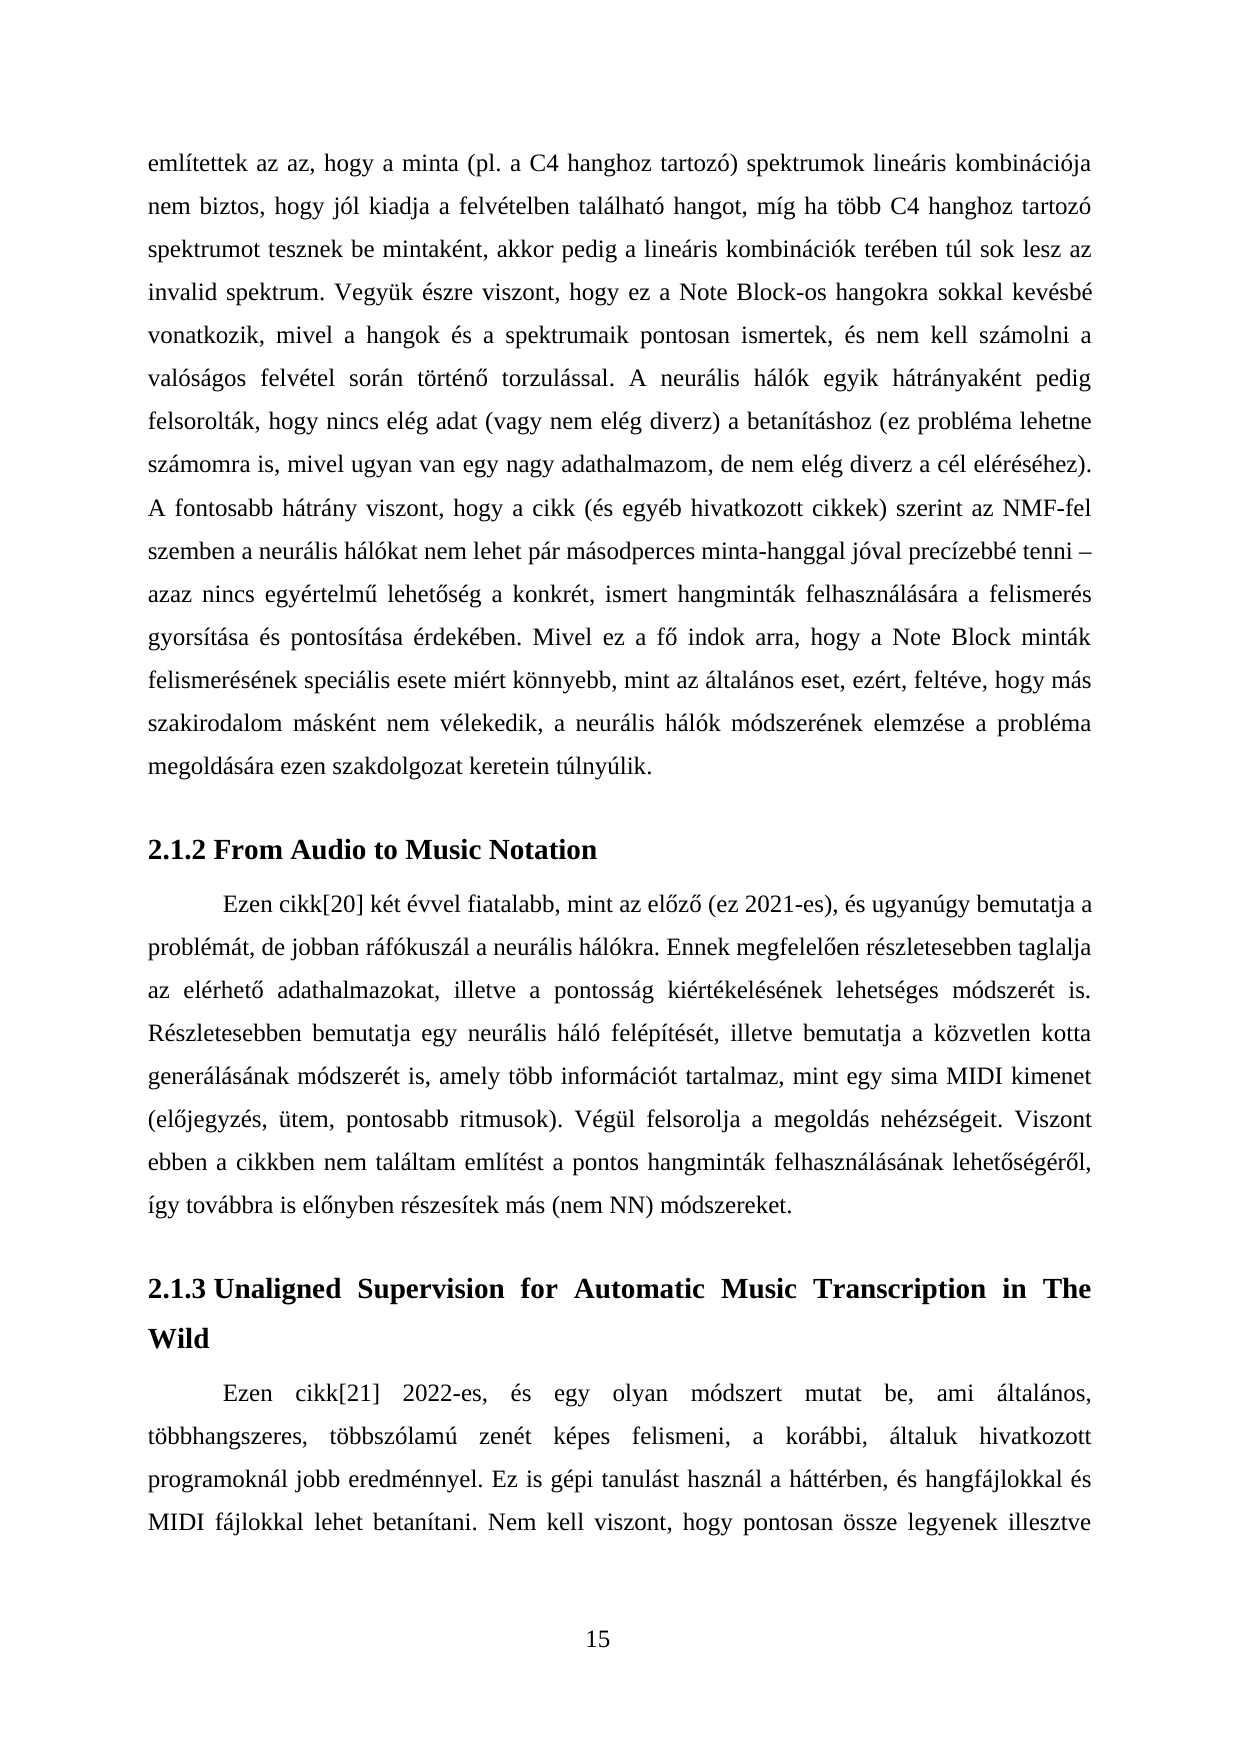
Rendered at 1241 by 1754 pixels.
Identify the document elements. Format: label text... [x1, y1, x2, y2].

text említettek az az, hogy a minta (pl. a C4 hanghoz tartozó) spektrumok lineáris kombinációja nem biztos, hogy jól kiadja a felvételben található hangot, míg ha több C4 hanghoz tartozó spektrumot tesznek be mintaként, akkor pedig a lineáris kombinációk terében túl sok lesz az invalid spektrum. Vegyük észre viszont, hogy ez a Note Block-os hangokra sokkal kevésbé vonatkozik, mivel a hangok és a spektrumaik pontosan ismertek, és nem kell számolni a valóságos felvétel során történő torzulással. A neurális hálók egyik hátrányaként pedig felsorolták, hogy nincs elég adat (vagy nem elég diverz) a betanításhoz (ez probléma lehetne számomra is, mivel ugyan van egy nagy adathalmazom, de nem elég diverz a cél eléréséhez). A fontosabb hátrány viszont, hogy a cikk (és egyéb hivatkozott cikkek) szerint az NMF-fel szemben a neurális hálókat nem lehet pár másodperces minta-hanggal jóval precízebbé tenni – azaz nincs egyértelmű lehetőség a konkrét, ismert hangminták felhasználására a felismerés gyorsítása és pontosítása érdekében. Mivel ez a fő indok arra, hogy a Note Block minták felismerésének speciális esete miért könnyebb, mint az általános eset, ezért, feltéve, hogy más szakirodalom másként nem vélekedik, a neurális hálók módszerének elemzése a probléma megoldására ezen szakdolgozat keretein túlnyúlik. [148, 148, 1092, 780]
text Ezen cikk[21] 2022-es, és egy olyan módszert mutat be, ami általános, többhangszeres, többszólamú zenét képes felismeni, a korábbi, általuk hivatkozott programoknál jobb eredménnyel. Ez is gépi tanulást használ a háttérben, és hangfájlokkal és MIDI fájlokkal lehet betanítani. Nem kell viszont, hogy pontosan össze legyenek illesztve [148, 1378, 1092, 1536]
text Ezen cikk[20] két évvel fiatalabb, mint az előző (ez 2021-es), és ugyanúgy bemutatja a problémát, de jobban ráfókuszál a neurális hálókra. Ennek megfelelően részletesebben taglalja az elérhető adathalmazokat, illetve a pontosság kiértékelésének lehetséges módszerét is. Részletesebben bemutatja egy neurális háló felépítését, illetve bemutatja a közvetlen kotta generálásának módszerét is, amely több információt tartalmaz, mint egy sima MIDI kimenet (előjegyzés, ütem, pontosabb ritmusok). Végül felsorolja a megoldás nehézségeit. Viszont ebben a cikkben nem találtam említést a pontos hangminták felhasználásának lehetőségéről, így továbbra is előnyben részesítek más (nem NN) módszereket. [148, 889, 1092, 1219]
subtitle From Audio to Music Notation [148, 832, 1092, 866]
subtitle Unaligned Supervision for Automatic Music Transcription in The Wild [148, 1271, 1092, 1355]
